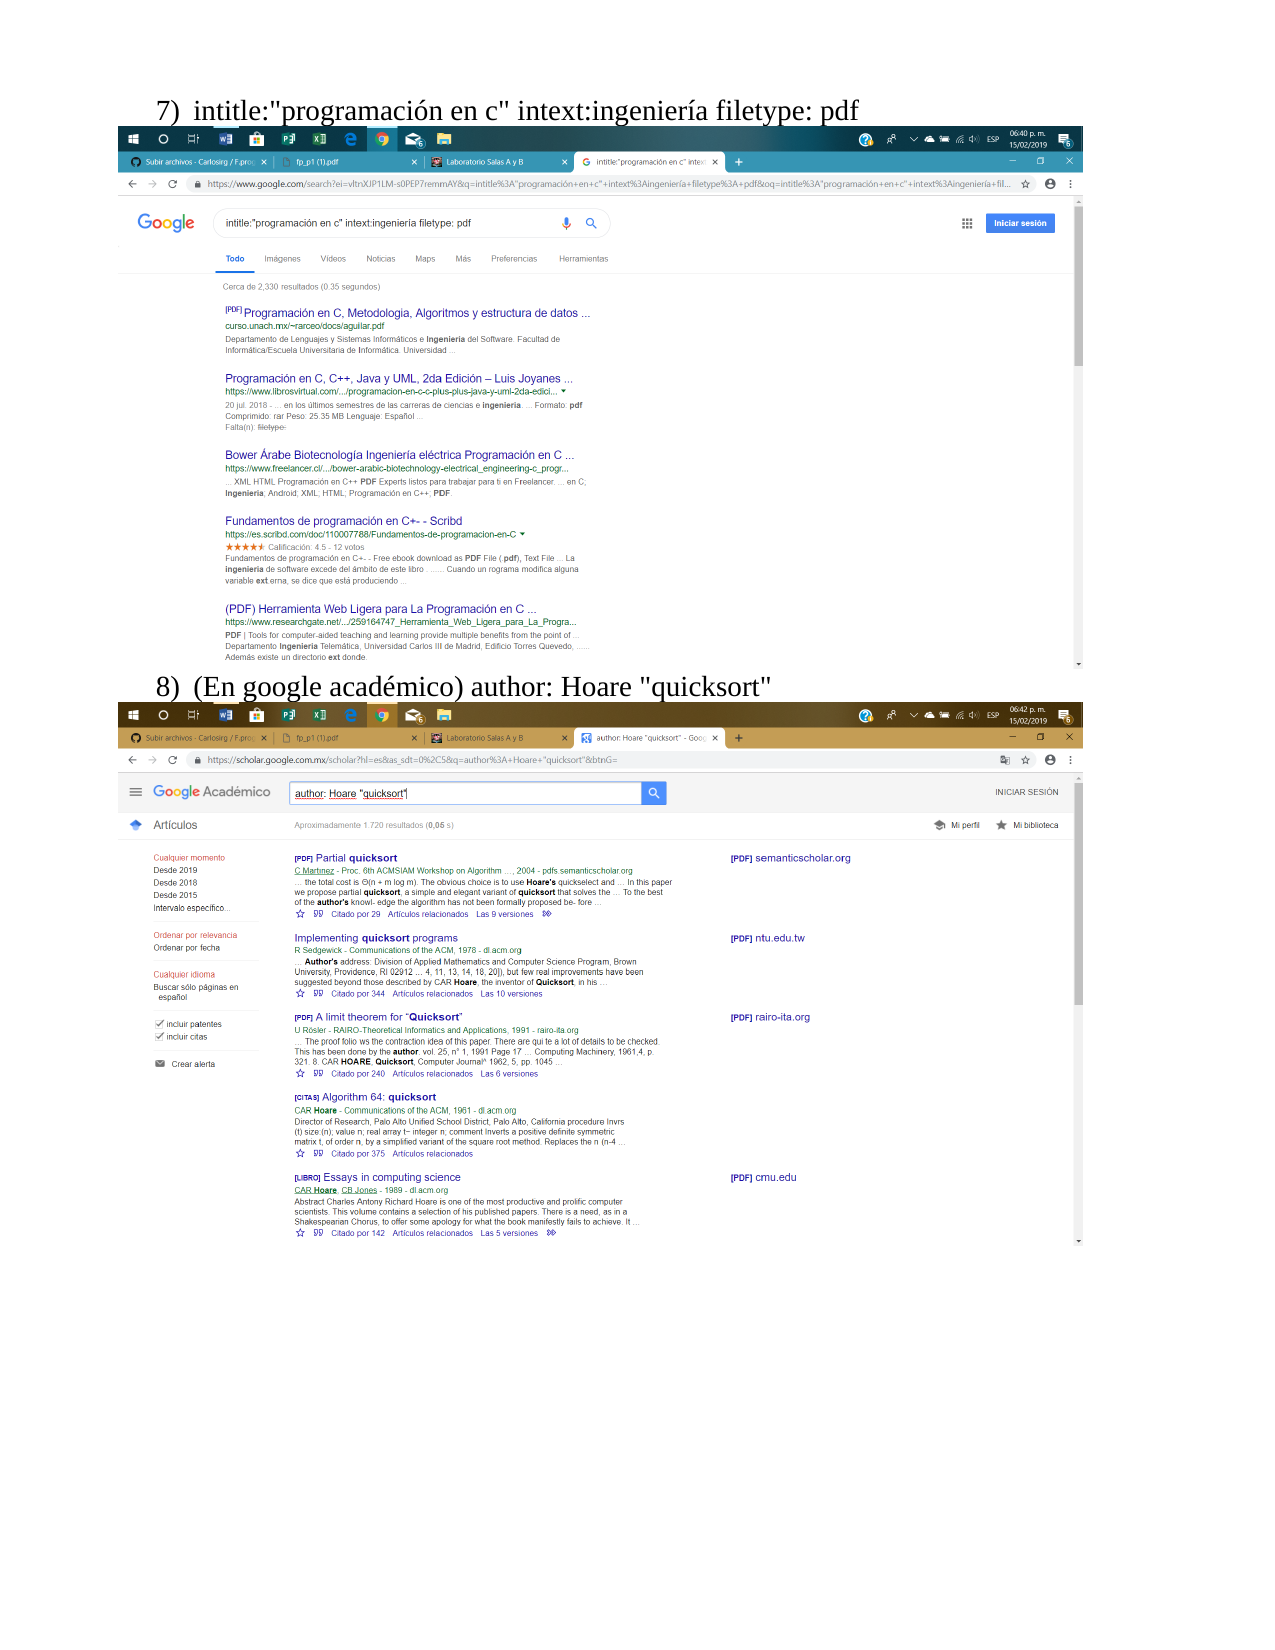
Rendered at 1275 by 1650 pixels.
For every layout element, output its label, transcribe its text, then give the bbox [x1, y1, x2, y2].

list intitle:"programación en c" intext:ingeniería filetype: pdf [156, 93, 1205, 126]
list (En google académico) author: Hoare "quicksort" [156, 669, 1205, 702]
